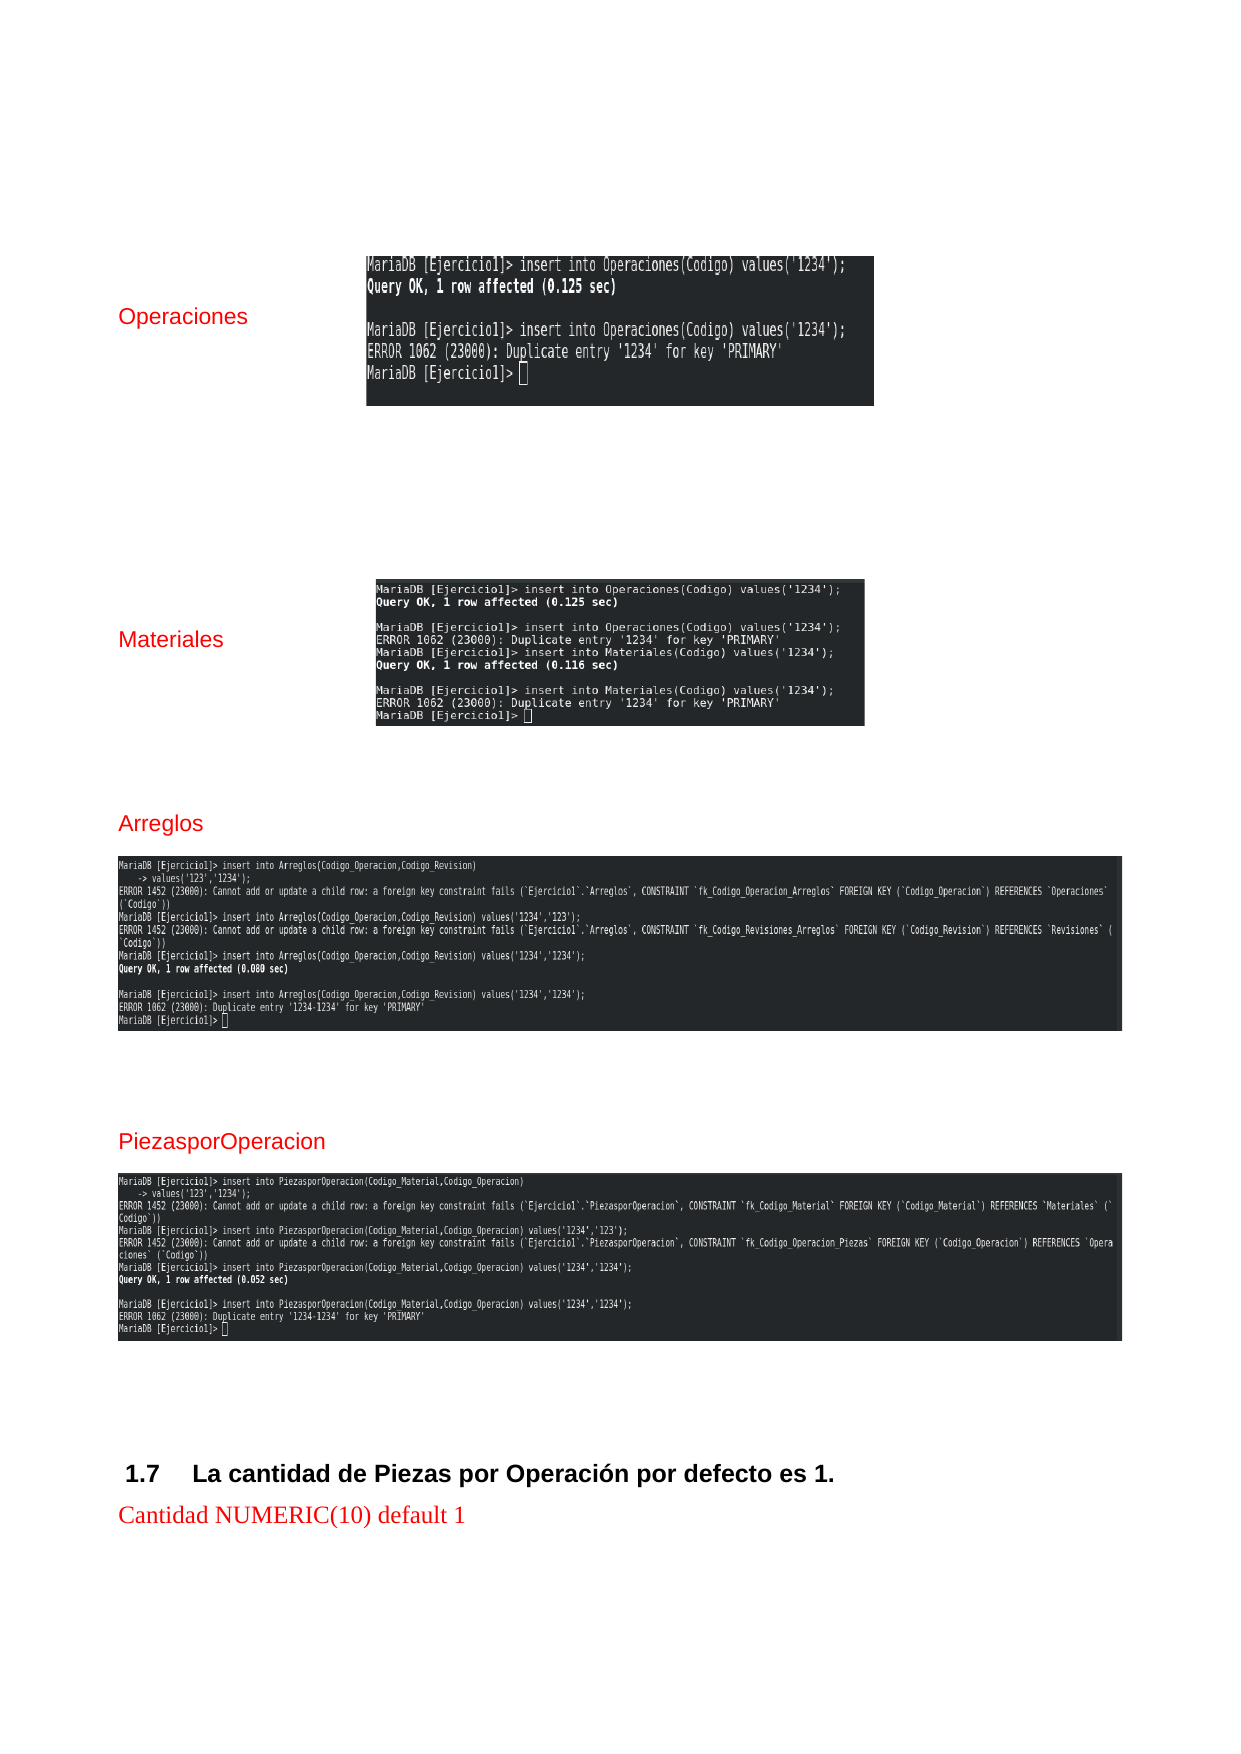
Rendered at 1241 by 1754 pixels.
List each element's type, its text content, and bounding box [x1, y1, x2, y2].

picture [118, 1173, 1123, 1207]
text Materiales [118, 626, 1122, 652]
text Cantidad NUMERIC(10) default 1 [118, 1500, 1122, 1529]
subtitle La cantidad de Piezas por Operación por defecto es 1. [118, 1459, 1122, 1487]
text Operaciones [118, 303, 1122, 329]
text PiezasporOperacion [118, 1128, 1122, 1154]
picture [118, 942, 1123, 1031]
text Arreglos [118, 810, 1122, 837]
